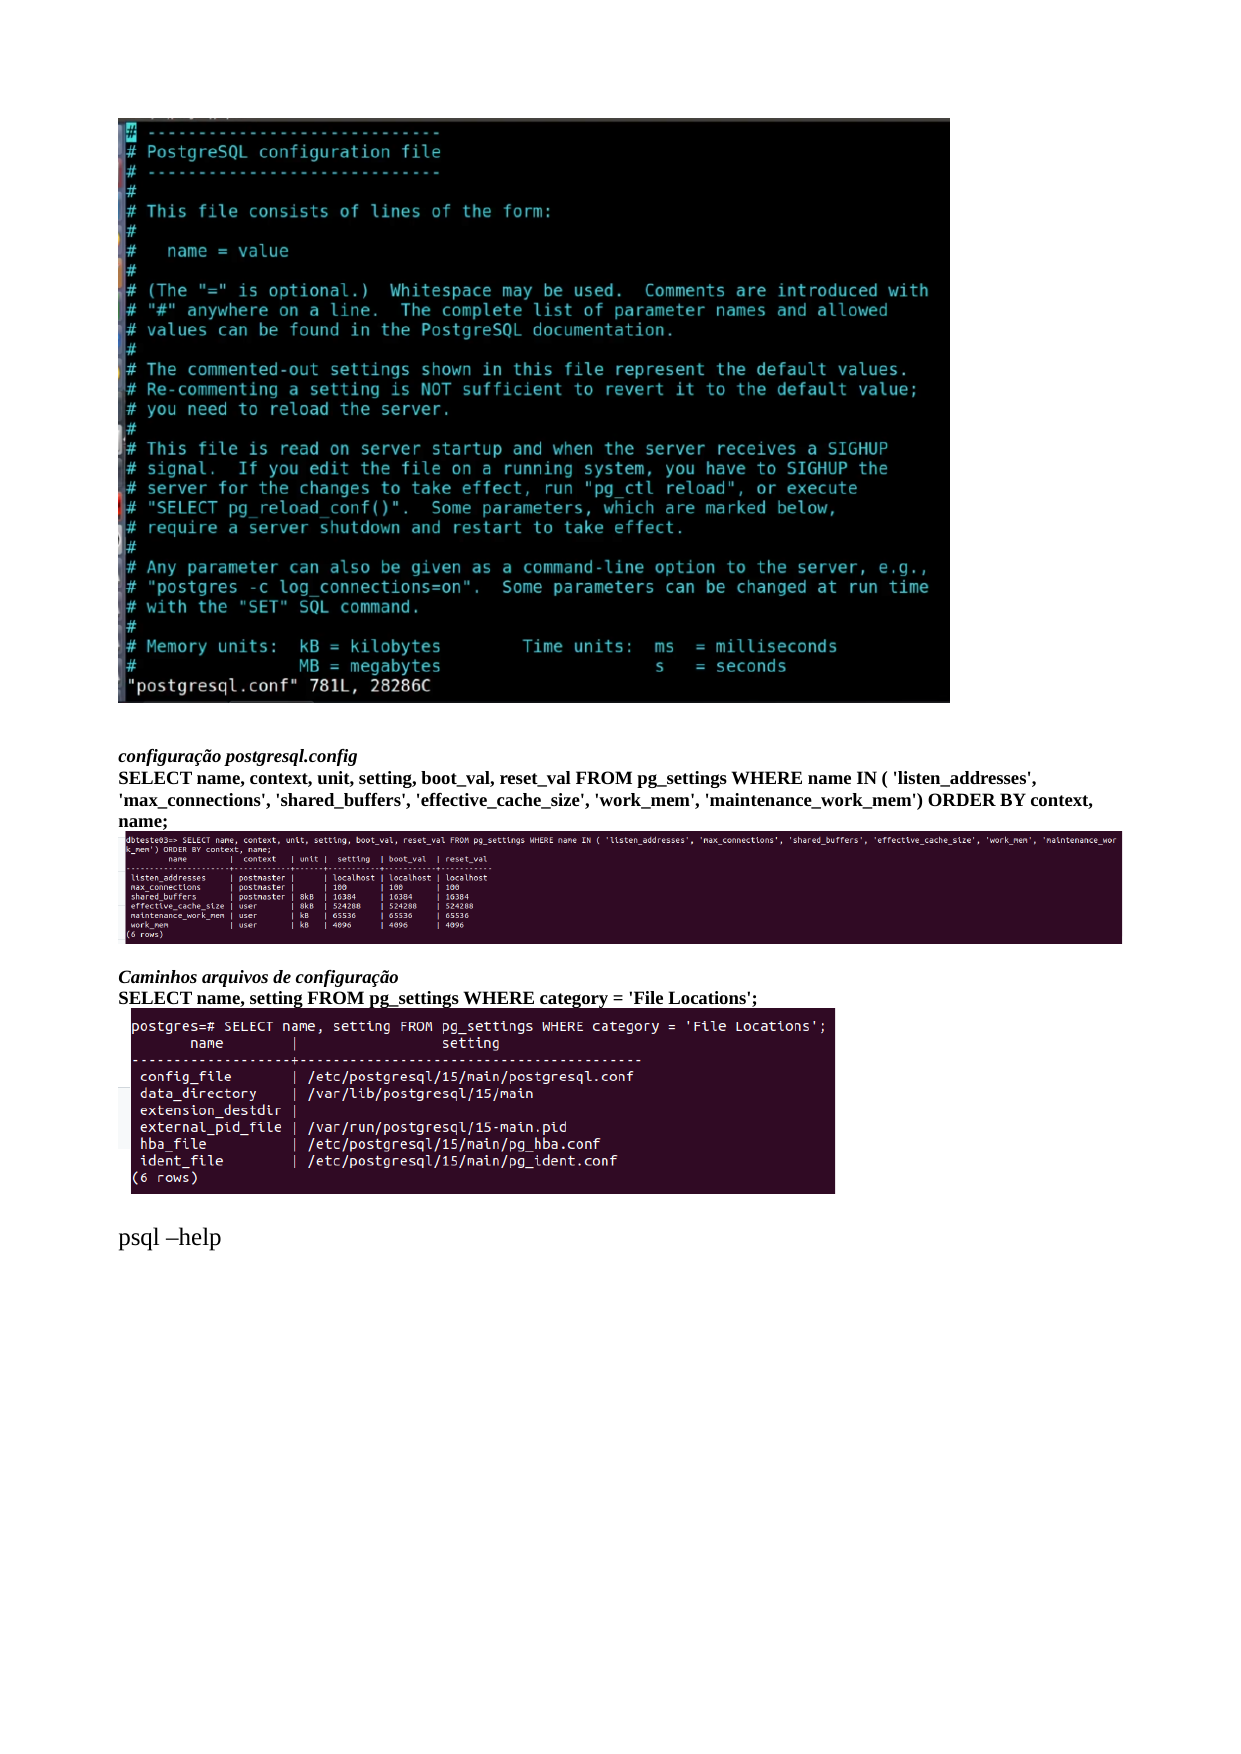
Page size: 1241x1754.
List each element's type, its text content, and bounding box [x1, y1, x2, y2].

picture [118, 831, 1123, 944]
text SELECT name, setting FROM pg_settings WHERE category = 'File Locations'; [118, 987, 1122, 1009]
text Caminhos arquivos de configuração [118, 966, 1122, 987]
text psql –help [118, 1222, 1122, 1251]
text SELECT name, context, unit, setting, boot_val, reset_val FROM pg_settings WHERE name IN ( 'listen_addresses', 'max_connections', 'shared_buffers', 'effective_cache_size', 'work_mem', 'maintenance_work_mem') ORDER BY context, name; [118, 767, 1122, 831]
picture [118, 118, 950, 703]
picture [118, 1008, 836, 1194]
text configuração postgresql.config [118, 745, 1122, 767]
